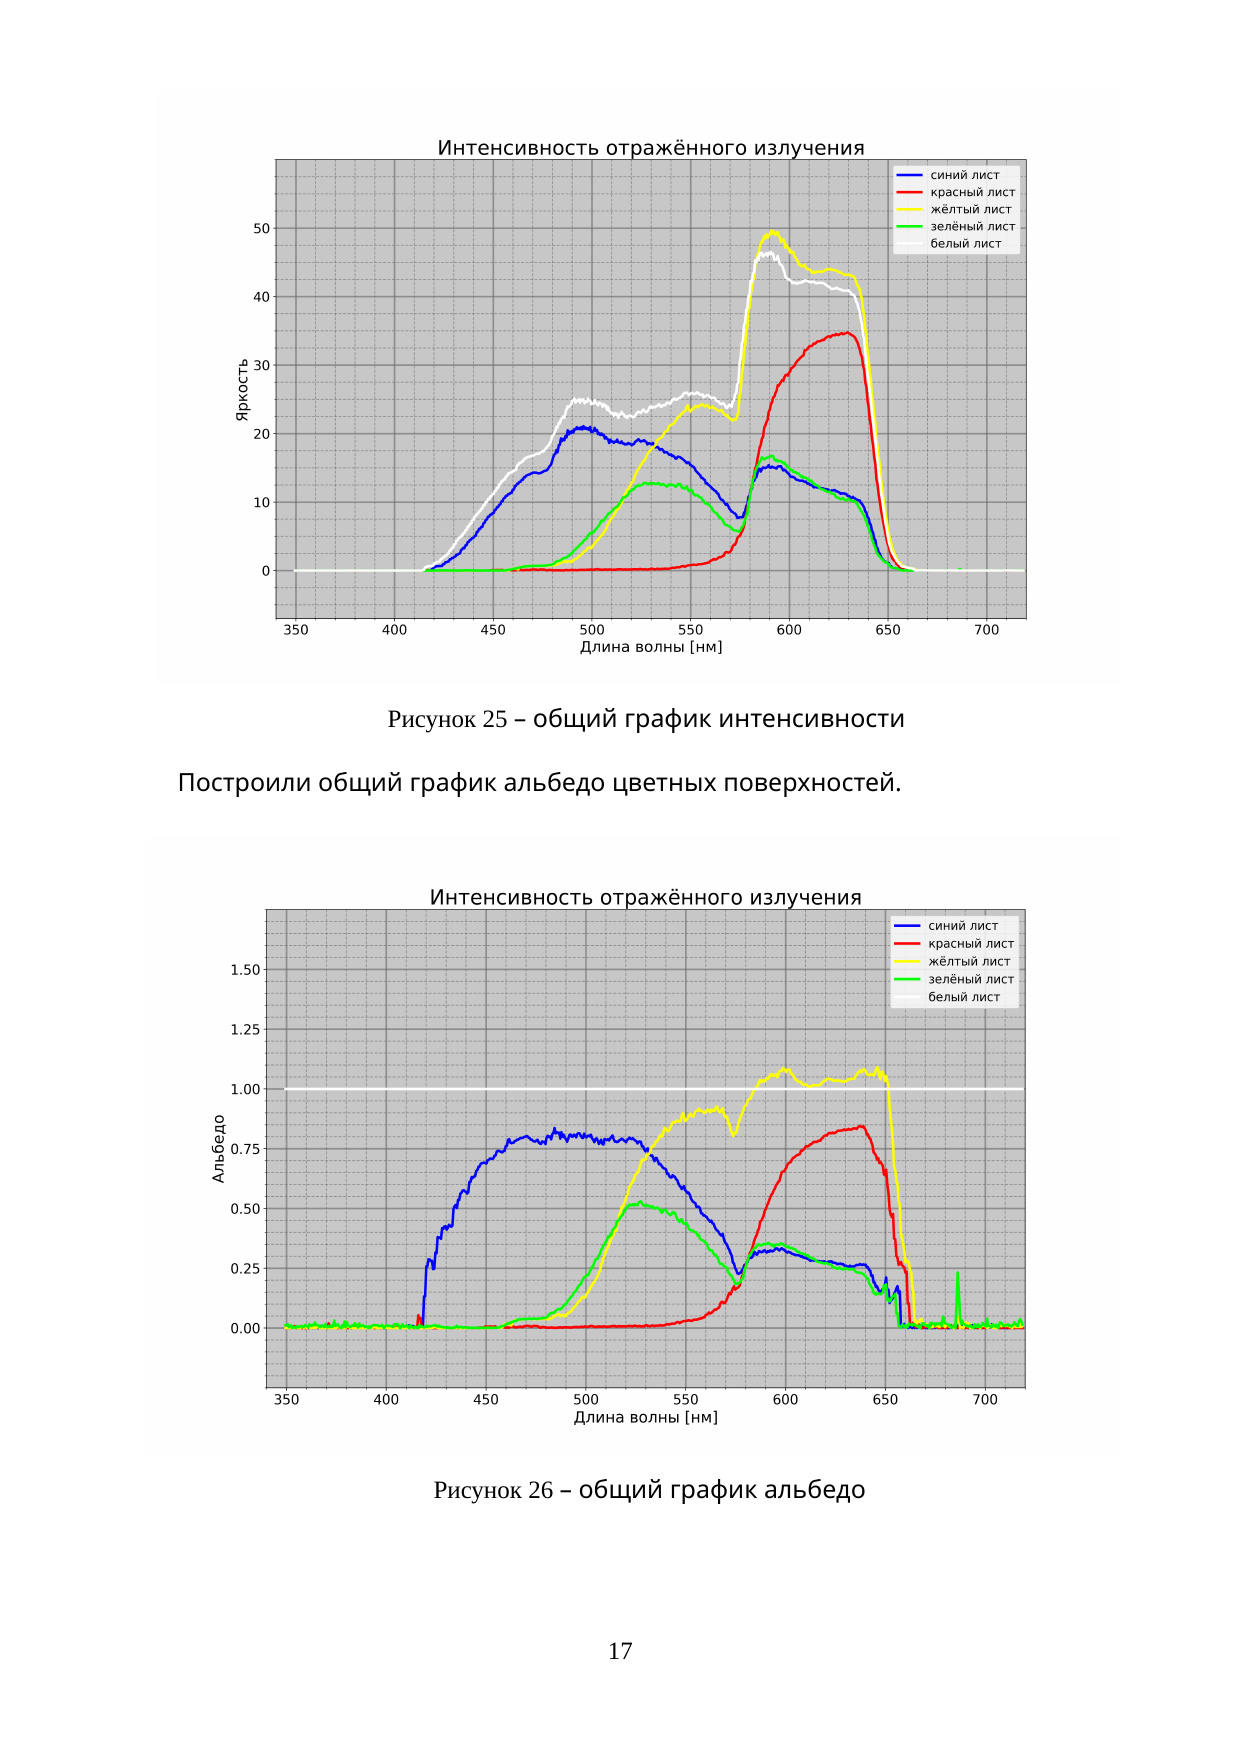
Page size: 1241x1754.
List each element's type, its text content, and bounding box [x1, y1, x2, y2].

picture [155, 89, 1123, 684]
text Построили общий график альбедо цветных поверхностей. [118, 764, 1122, 798]
picture [144, 836, 1123, 1456]
text Рисунок 25 – общий график интенсивности [118, 75, 1122, 735]
text Рисунок 26 – общий график альбедо [118, 828, 1122, 1506]
